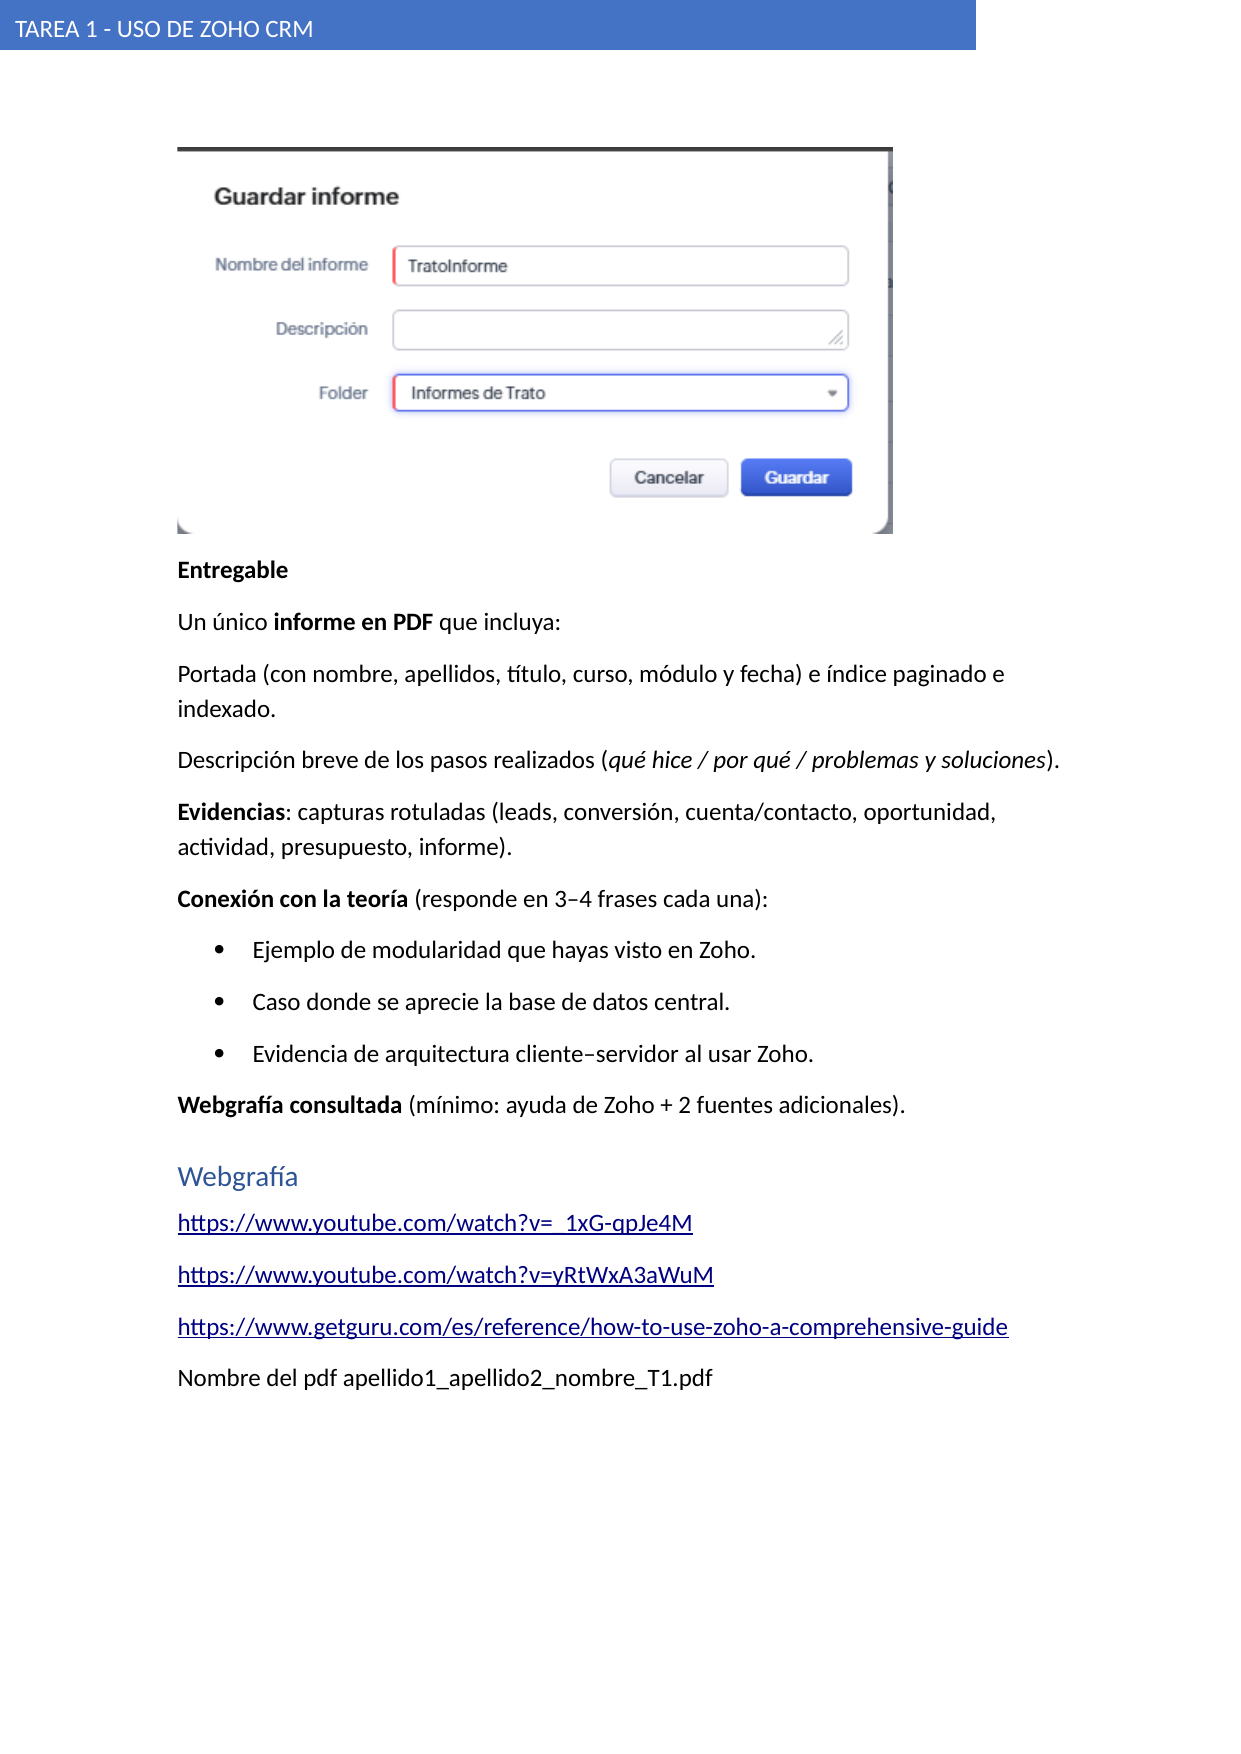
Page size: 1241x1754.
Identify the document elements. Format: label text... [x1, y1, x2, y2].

text Portada (con nombre, apellidos, título, curso, módulo y fecha) e índice paginado e indexado. [177, 658, 1063, 723]
text Un único informe en PDF que incluya: [177, 606, 1063, 637]
subtitle Webgrafía [177, 1158, 1063, 1194]
list Evidencia de arquitectura cliente–servidor al usar Zoho. [215, 1038, 1063, 1068]
text Evidencias: capturas rotuladas (leads, conversión, cuenta/contacto, oportunidad, actividad, presupuesto, informe). [177, 796, 1063, 862]
text Nombre del pdf apellido1_apellido2_nombre_T1.pdf [177, 1362, 1063, 1393]
text https://www.getguru.com/es/reference/how-to-use-zoho-a-comprehensive-guide [177, 1311, 1063, 1341]
text https://www.youtube.com/watch?v=_1xG-qpJe4M [177, 1207, 1063, 1238]
text Entregable [177, 555, 1063, 585]
text Conexión con la teoría (responde en 3–4 frases cada una): [177, 883, 1063, 913]
text Webgrafía consultada (mínimo: ayuda de Zoho + 2 fuentes adicionales). [177, 1090, 1063, 1120]
list Caso donde se aprecie la base de datos central. [215, 986, 1063, 1017]
list Ejemplo de modularidad que hayas visto en Zoho. [215, 935, 1063, 965]
text Descripción breve de los pasos realizados (qué hice / por qué / problemas y soluciones). [177, 745, 1063, 775]
text https://www.youtube.com/watch?v=yRtWxA3aWuM [177, 1259, 1063, 1289]
